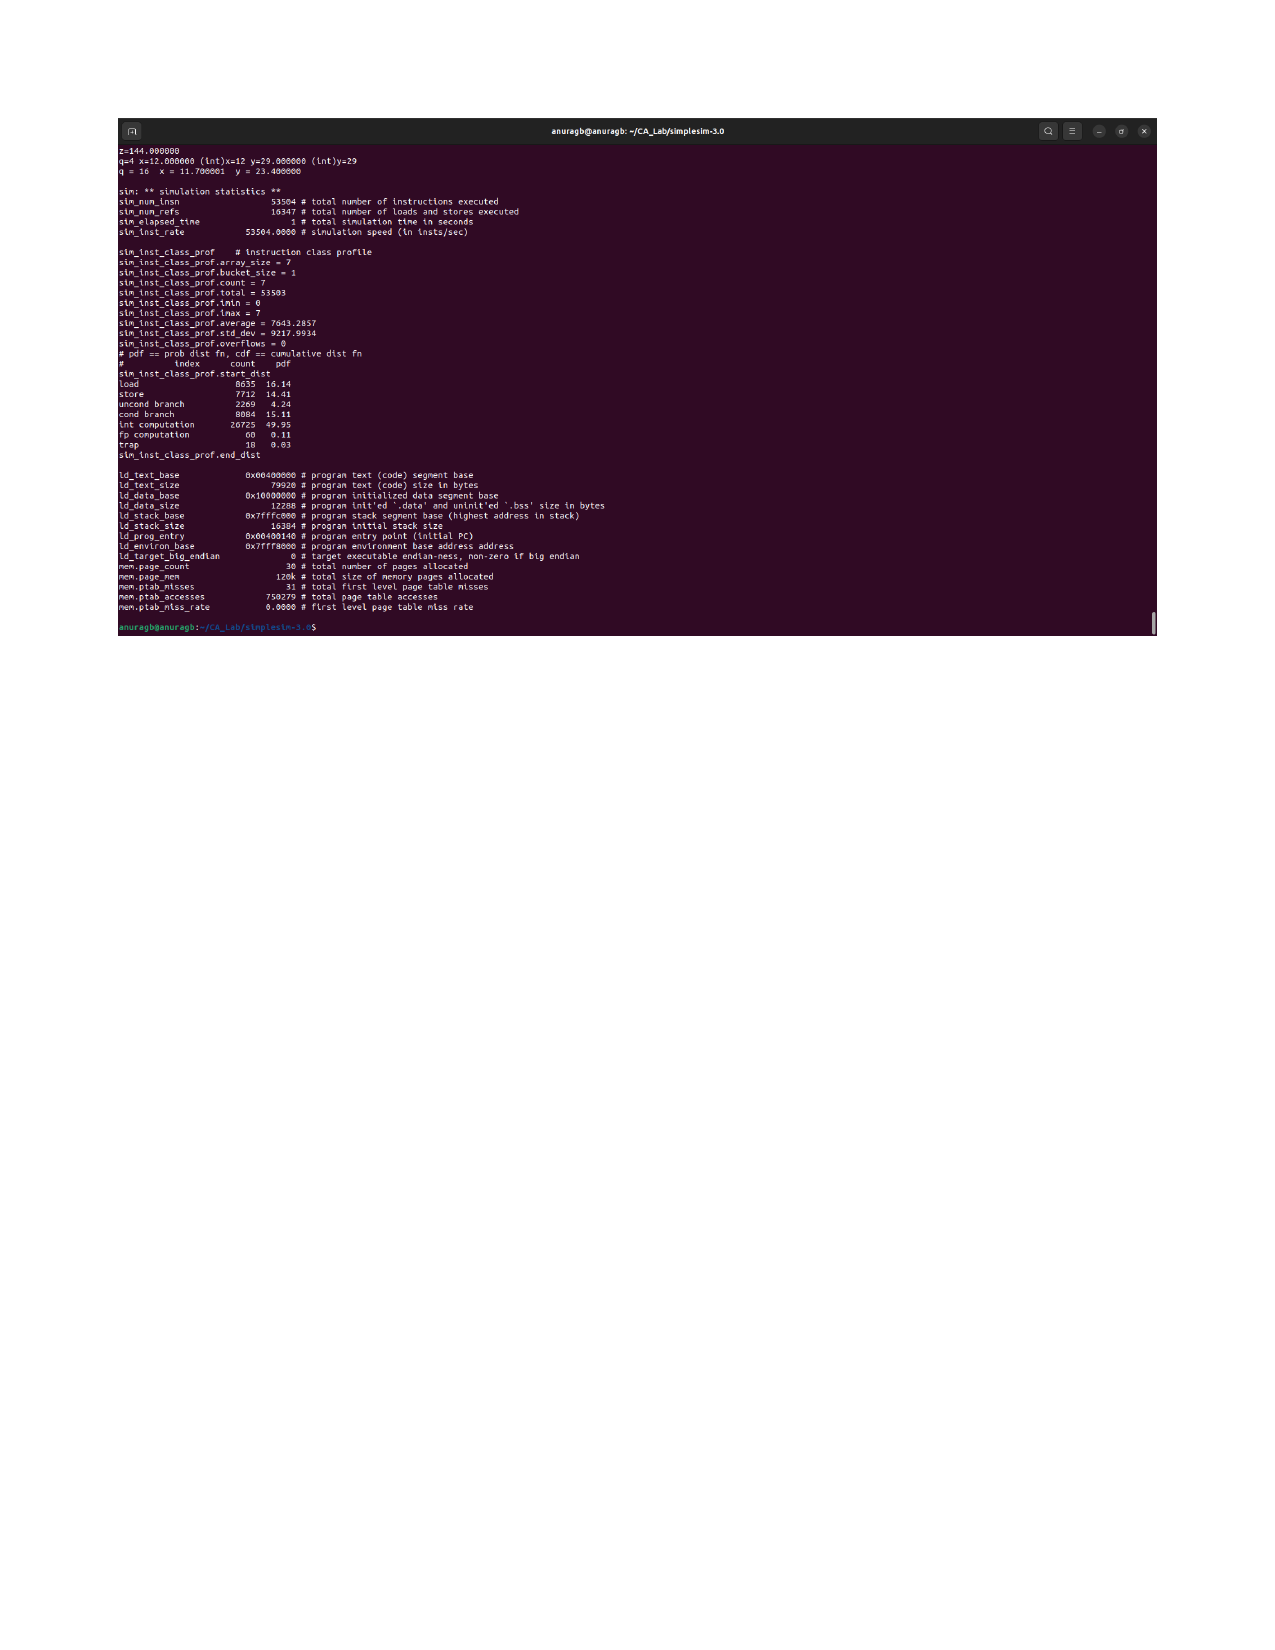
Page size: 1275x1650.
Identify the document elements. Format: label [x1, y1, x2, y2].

picture [118, 118, 1157, 636]
